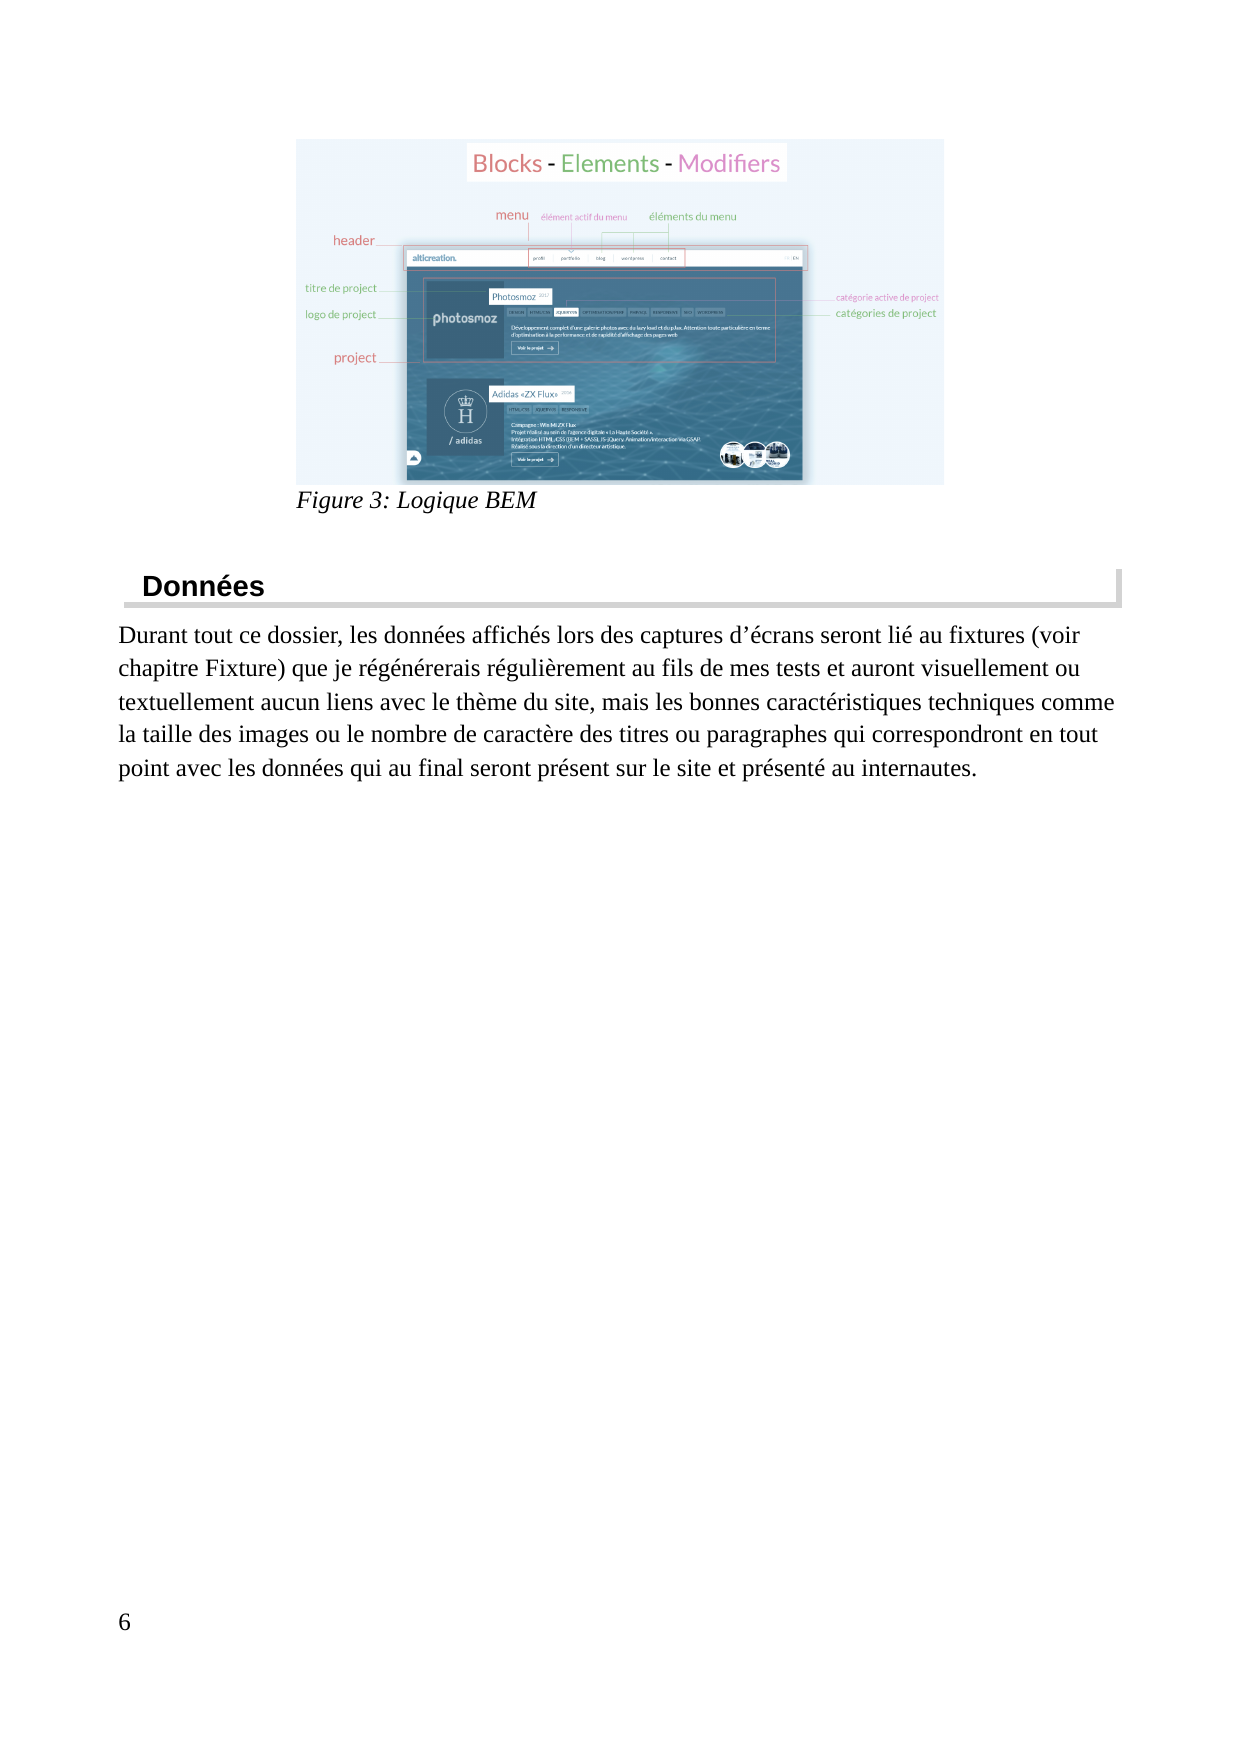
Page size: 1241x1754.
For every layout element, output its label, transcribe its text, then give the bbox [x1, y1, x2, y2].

picture [296, 139, 945, 485]
text Figure 3: Logique BEM [296, 485, 944, 513]
subtitle Données [118, 568, 1116, 602]
text Durant tout ce dossier, les données affichés lors des captures d’écrans seront lié au fixtures (voir chapitre Fixture) que je régénérerais régulièrement au fils de mes tests et auront visuellement ou textuellement aucun liens avec le thème du site, mais les bonnes caractéristiques techniques comme la taille des images ou le nombre de caractère des titres ou paragraphes qui correspondront en tout point avec les données qui au final seront présent sur le site et présenté au internautes. [118, 621, 1122, 781]
